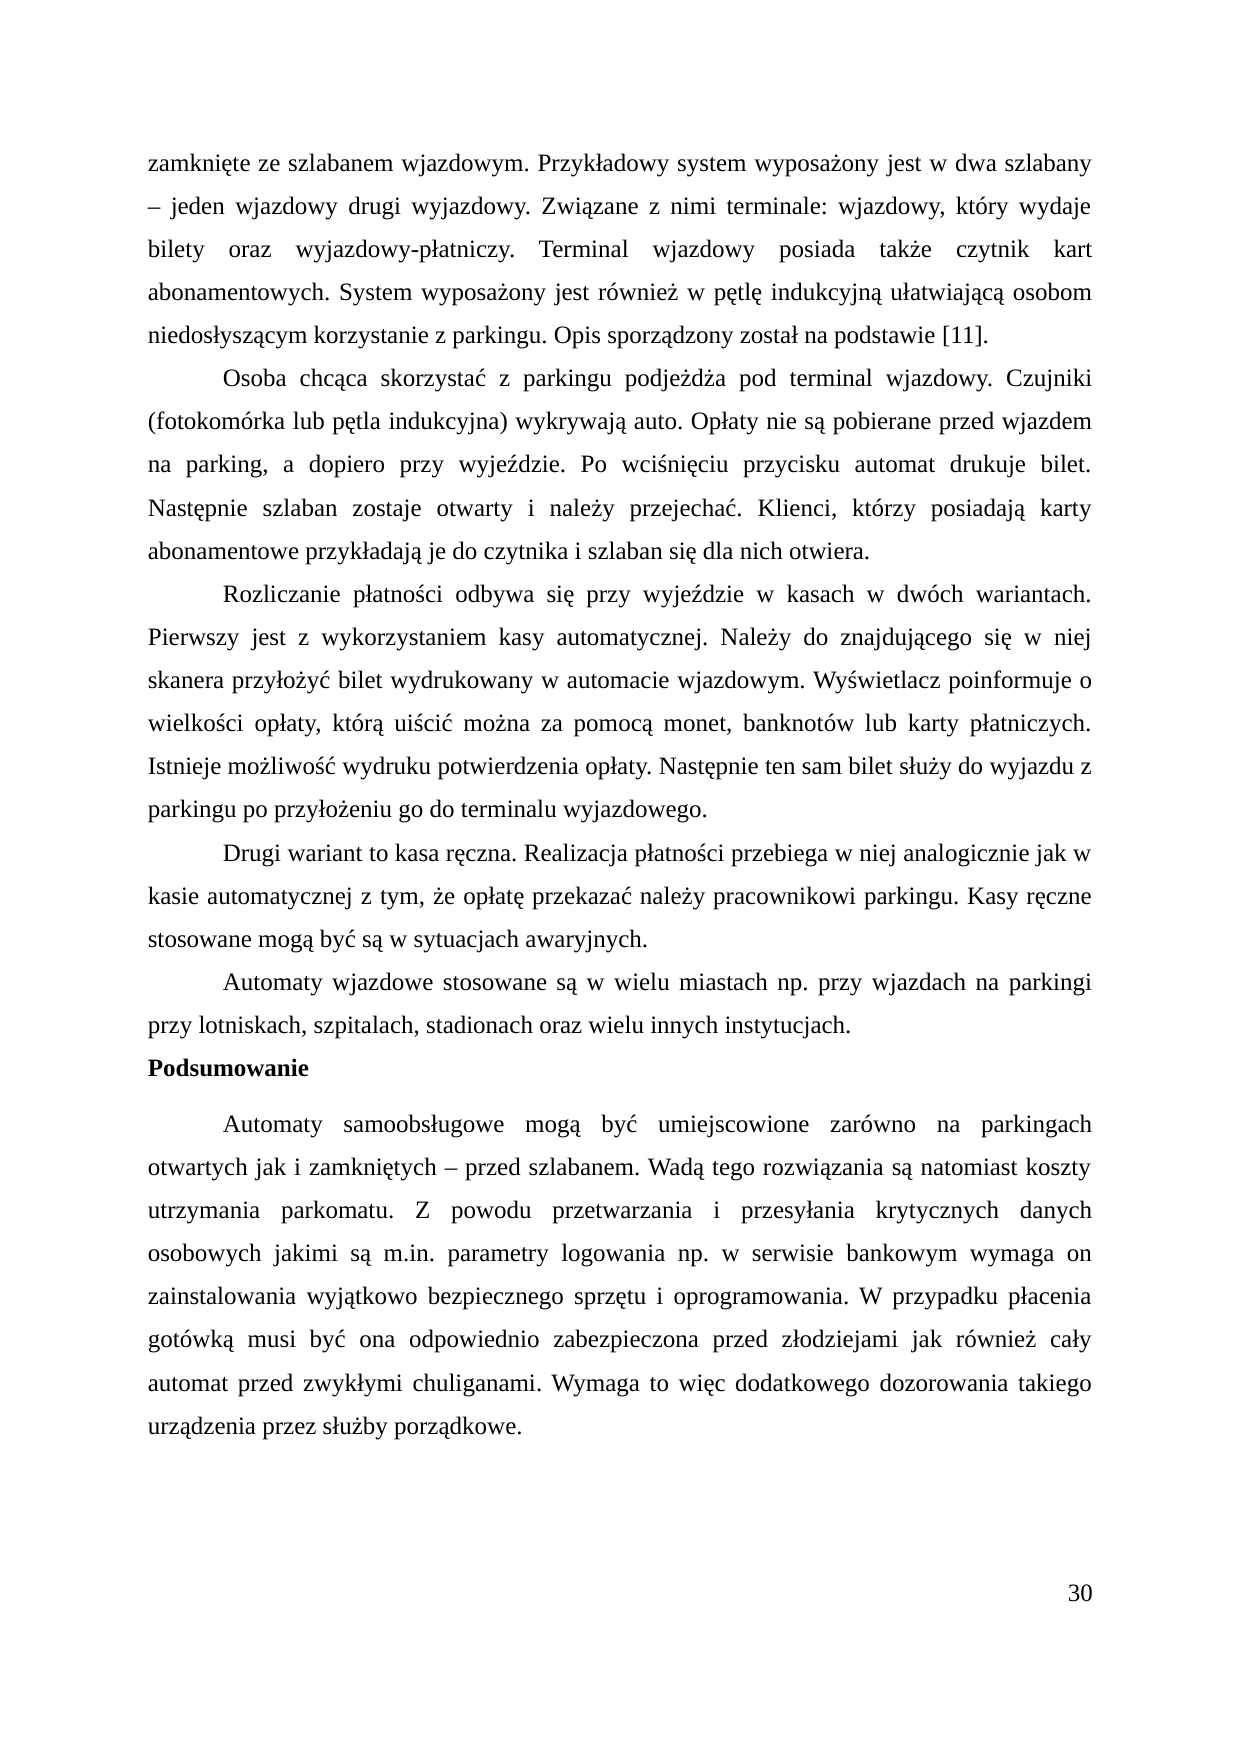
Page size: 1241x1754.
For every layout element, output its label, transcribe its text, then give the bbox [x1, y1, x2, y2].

text Podsumowanie [148, 1053, 1093, 1082]
text Drugi wariant to kasa ręczna. Realizacja płatności przebiega w niej analogicznie jak w kasie automatycznej z tym, że opłatę przekazać należy pracownikowi parkingu. Kasy ręczne stosowane mogą być są w sytuacjach awaryjnych. [148, 838, 1093, 953]
text Automaty samoobsługowe mogą być umiejscowione zarówno na parkingach otwartych jak i zamkniętych – przed szlabanem. Wadą tego rozwiązania są natomiast koszty utrzymania parkomatu. Z powodu przetwarzania i przesyłania krytycznych danych osobowych jakimi są m.in. parametry logowania np. w serwisie bankowym wymaga on zainstalowania wyjątkowo bezpiecznego sprzętu i oprogramowania. W przypadku płacenia gotówką musi być ona odpowiednio zabezpieczona przed złodziejami jak również cały automat przed zwykłymi chuliganami. Wymaga to więc dodatkowego dozorowania takiego urządzenia przez służby porządkowe. [148, 1109, 1093, 1439]
text Rozliczanie płatności odbywa się przy wyjeździe w kasach w dwóch wariantach. Pierwszy jest z wykorzystaniem kasy automatycznej. Należy do znajdującego się w niej skanera przyłożyć bilet wydrukowany w automacie wjazdowym. Wyświetlacz poinformuje o wielkości opłaty, którą uiścić można za pomocą monet, banknotów lub karty płatniczych. Istnieje możliwość wydruku potwierdzenia opłaty. Następnie ten sam bilet służy do wyjazdu z parkingu po przyłożeniu go do terminalu wyjazdowego. [148, 579, 1093, 823]
text Osoba chcąca skorzystać z parkingu podjeżdża pod terminal wjazdowy. Czujniki (fotokomórka lub pętla indukcyjna) wykrywają auto. Opłaty nie są pobierane przed wjazdem na parking, a dopiero przy wyjeździe. Po wciśnięciu przycisku automat drukuje bilet. Następnie szlaban zostaje otwarty i należy przejechać. Klienci, którzy posiadają karty abonamentowe przykładają je do czytnika i szlaban się dla nich otwiera. [148, 363, 1093, 564]
text Automaty wjazdowe stosowane są w wielu miastach np. przy wjazdach na parkingi przy lotniskach, szpitalach, stadionach oraz wielu innych instytucjach. [148, 967, 1093, 1039]
text zamknięte ze szlabanem wjazdowym. Przykładowy system wyposażony jest w dwa szlabany – jeden wjazdowy drugi wyjazdowy. Związane z nimi terminale: wjazdowy, który wydaje bilety oraz wyjazdowy-płatniczy. Terminal wjazdowy posiada także czytnik kart abonamentowych. System wyposażony jest również w pętlę indukcyjną ułatwiającą osobom niedosłyszącym korzystanie z parkingu. Opis sporządzony został na podstawie [11]. [148, 148, 1093, 349]
